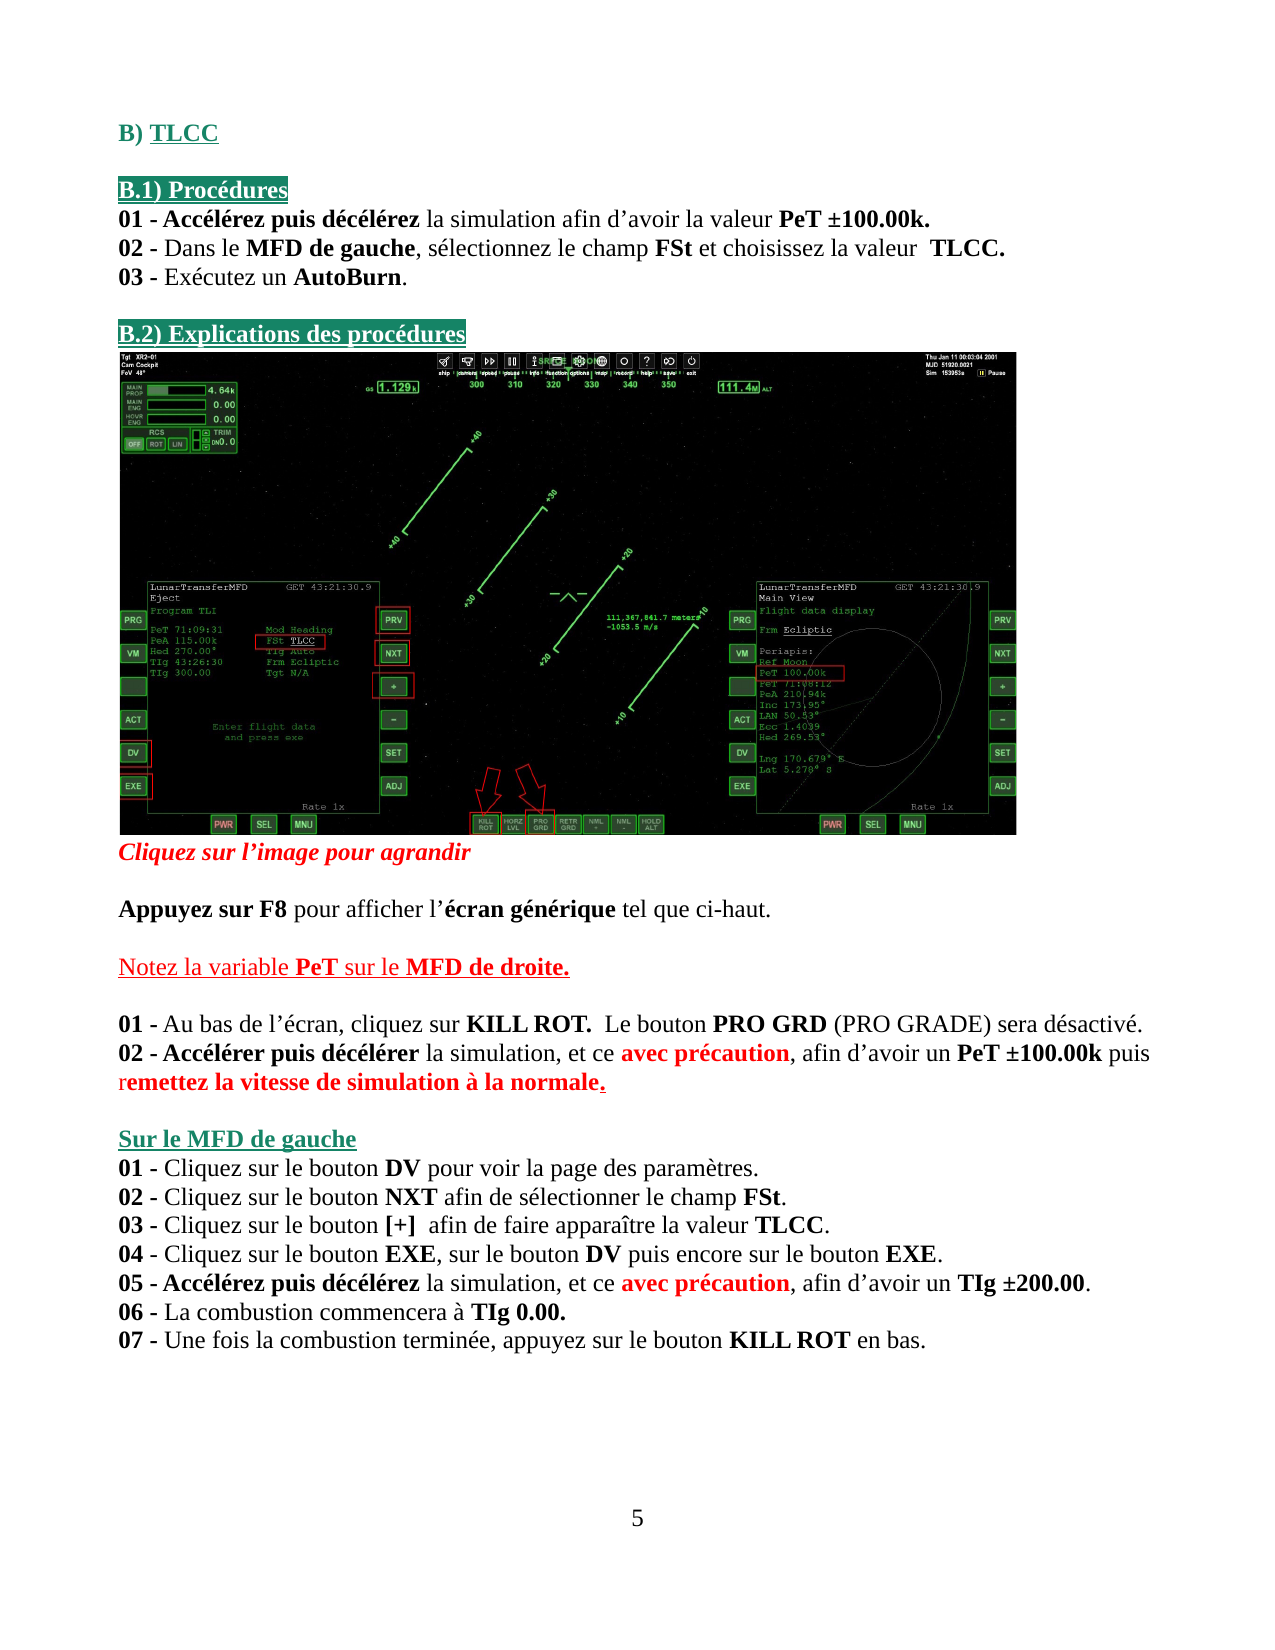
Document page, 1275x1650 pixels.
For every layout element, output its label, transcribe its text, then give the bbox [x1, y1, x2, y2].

text 04 - Cliquez sur le bouton EXE, sur le bouton DV puis encore sur le bouton EXE. [118, 1239, 1157, 1268]
text B.1) Procédures [118, 176, 1157, 204]
text 01 - Au bas de l’écran, cliquez sur KILL ROT. Le bouton PRO GRD (PRO GRADE) sera désactivé. [118, 1009, 1157, 1038]
text 02 - Dans le MFD de gauche, sélectionnez le champ FSt et choisissez la valeur TLCC. [118, 233, 1157, 262]
text 03 - Cliquez sur le bouton [+] afin de faire apparaître la valeur TLCC. [118, 1211, 1157, 1239]
text Notez la variable PeT sur le MFD de droite. [118, 952, 1157, 981]
text 03 - Exécutez un AutoBurn. [118, 262, 1157, 291]
text 06 - La combustion commencera à TIg 0.00. [118, 1297, 1157, 1326]
picture [119, 352, 1017, 835]
text 01 - Cliquez sur le bouton DV pour voir la page des paramètres. [118, 1153, 1157, 1182]
text Appuyez sur F8 pour afficher l’écran générique tel que ci-haut. [118, 894, 1157, 923]
text 01 - Accélérez puis décélérez la simulation afin d’avoir la valeur PeT ±100.00k. [118, 204, 1157, 233]
text Sur le MFD de gauche [118, 1124, 1157, 1153]
text Cliquez sur l’image pour agrandir [118, 837, 1157, 866]
text B) TLCC [118, 118, 1157, 147]
text 02 - Cliquez sur le bouton NXT afin de sélectionner le champ FSt. [118, 1182, 1157, 1211]
text 07 - Une fois la combustion terminée, appuyez sur le bouton KILL ROT en bas. [118, 1326, 1157, 1354]
text 02 - Accélérer puis décélérer la simulation, et ce avec précaution, afin d’avoir un PeT ±100.00k puis remettez la vitesse de simulation à la normale. [118, 1038, 1157, 1096]
text 05 - Accélérez puis décélérez la simulation, et ce avec précaution, afin d’avoir un TIg ±200.00. [118, 1268, 1157, 1297]
text B.2) Explications des procédures [118, 319, 1157, 348]
